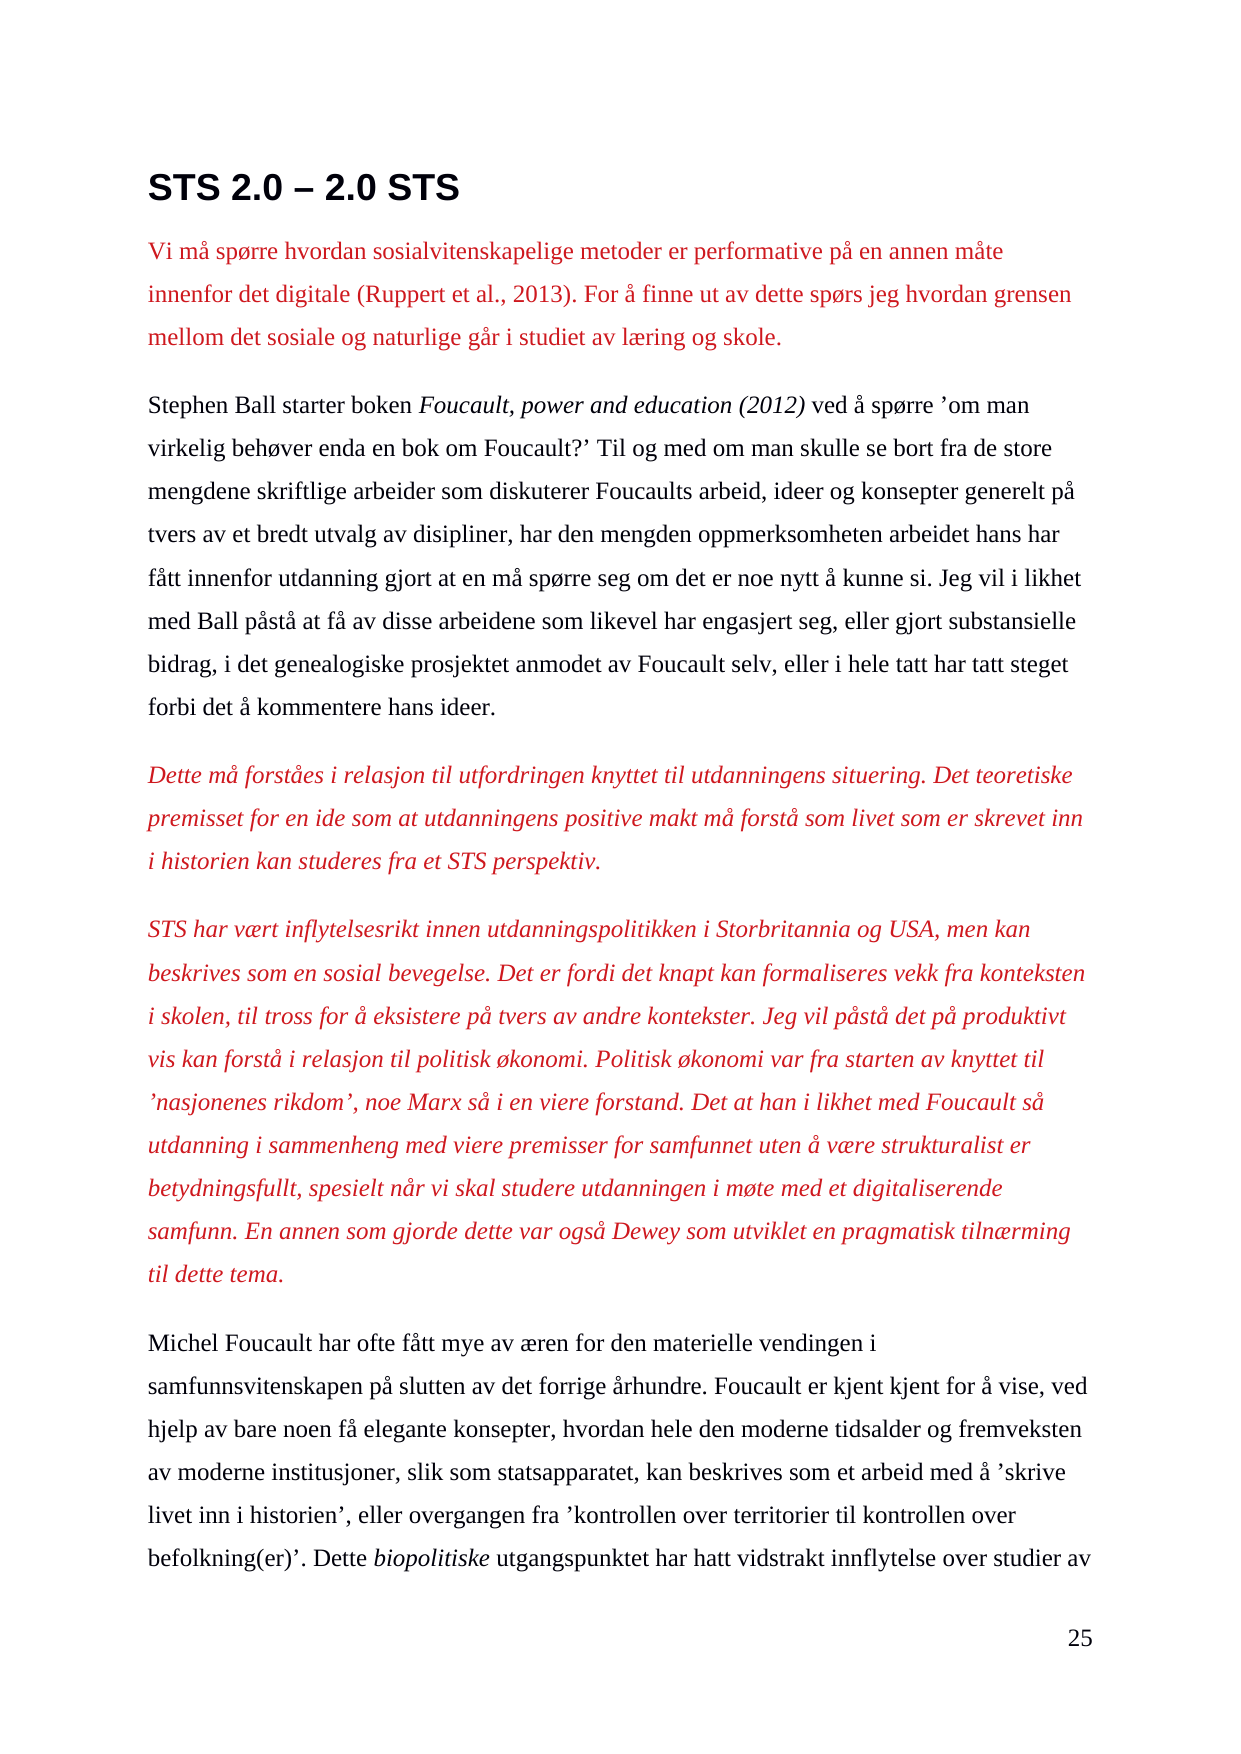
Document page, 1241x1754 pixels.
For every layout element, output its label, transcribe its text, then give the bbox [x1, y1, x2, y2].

subtitle STS 2.0 – 2.0 STS [148, 165, 1092, 208]
text STS har vært inflytelsesrikt innen utdanningspolitikken i Storbritannia og USA, men kan beskrives som en sosial bevegelse. Det er fordi det knapt kan formaliseres vekk fra konteksten i skolen, til tross for å eksistere på tvers av andre kontekster. Jeg vil påstå det på produktivt vis kan forstå i relasjon til politisk økonomi. Politisk økonomi var fra starten av knyttet til ’nasjonenes rikdom’, noe Marx så i en viere forstand. Det at han i likhet med Foucault så utdanning i sammenheng med viere premisser for samfunnet uten å være strukturalist er betydningsfullt, spesielt når vi skal studere utdanningen i møte med et digitaliserende samfunn. En annen som gjorde dette var også Dewey som utviklet en pragmatisk tilnærming til dette tema. [148, 914, 1092, 1288]
text Vi må spørre hvordan sosialvitenskapelige metoder er performative på en annen måte innenfor det digitale (Ruppert et al., 2013). For å finne ut av dette spørs jeg hvordan grensen mellom det sosiale og naturlige går i studiet av læring og skole. [148, 236, 1092, 351]
text Michel Foucault har ofte fått mye av æren for den materielle vendingen i samfunnsvitenskapen på slutten av det forrige århundre. Foucault er kjent kjent for å vise, ved hjelp av bare noen få elegante konsepter, hvordan hele den moderne tidsalder og fremveksten av moderne institusjoner, slik som statsapparatet, kan beskrives som et arbeid med å ’skrive livet inn i historien’, eller overgangen fra ’kontrollen over territorier til kontrollen over befolkning(er)’. Dette biopolitiske utgangspunktet har hatt vidstrakt innflytelse over studier av [148, 1328, 1092, 1572]
text Dette må forståes i relasjon til utfordringen knyttet til utdanningens situering. Det teoretiske premisset for en ide som at utdanningens positive makt må forstå som livet som er skrevet inn i historien kan studeres fra et STS perspektiv. [148, 760, 1092, 875]
text Stephen Ball starter boken Foucault, power and education (2012) ved å spørre ’om man virkelig behøver enda en bok om Foucault?’ Til og med om man skulle se bort fra de store mengdene skriftlige arbeider som diskuterer Foucaults arbeid, ideer og konsepter generelt på tvers av et bredt utvalg av disipliner, har den mengden oppmerksomheten arbeidet hans har fått innenfor utdanning gjort at en må spørre seg om det er noe nytt å kunne si. Jeg vil i likhet med Ball påstå at få av disse arbeidene som likevel har engasjert seg, eller gjort substansielle bidrag, i det genealogiske prosjektet anmodet av Foucault selv, eller i hele tatt har tatt steget forbi det å kommentere hans ideer. [148, 390, 1092, 721]
